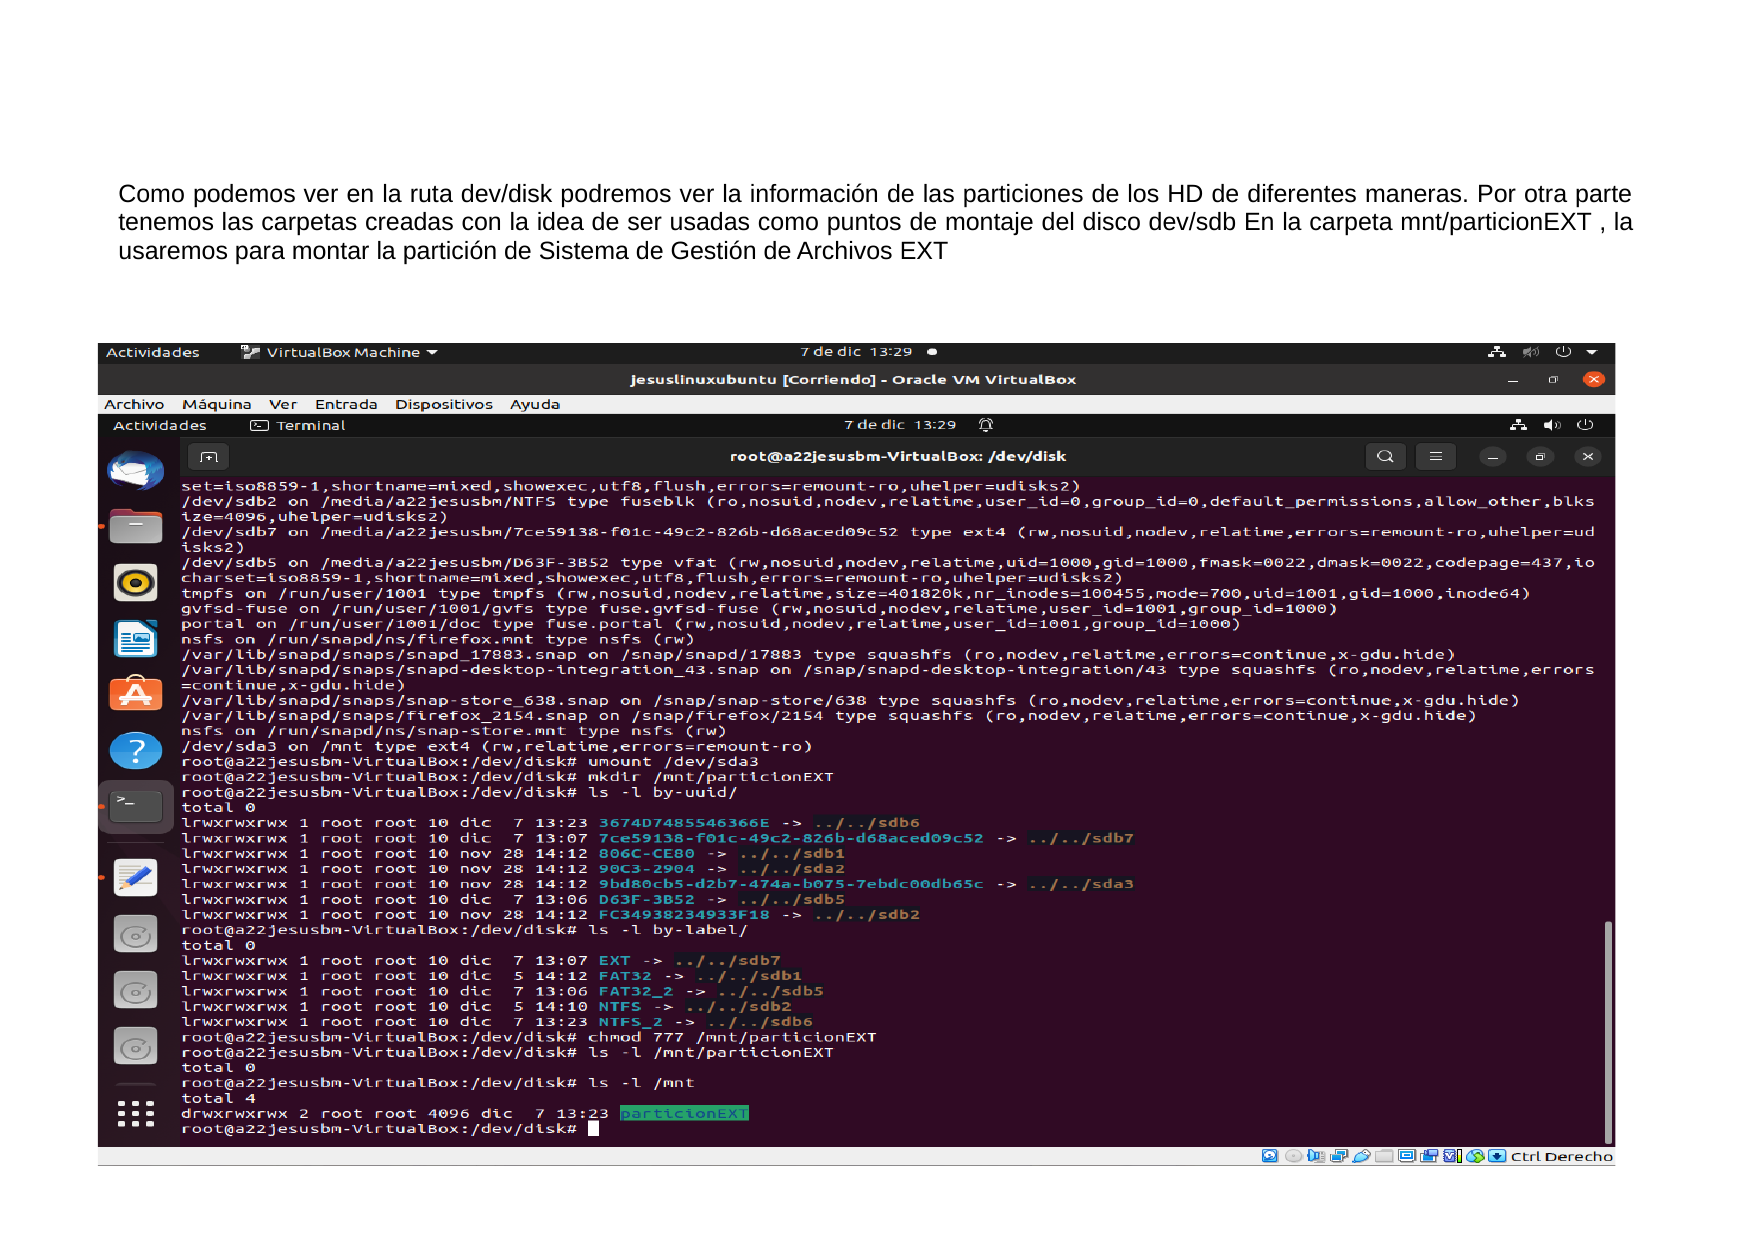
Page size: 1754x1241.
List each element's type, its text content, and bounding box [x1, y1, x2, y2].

picture [97, 343, 1616, 1166]
text Como podemos ver en la ruta dev/disk podremos ver la información de las particiones de los HD de diferentes maneras. Por otra parte tenemos las carpetas creadas con la idea de ser usadas como puntos de montaje del disco dev/sdb En la carpeta mnt/particionEXT , la usaremos para montar la partición de Sistema de Gestión de Archivos EXT [118, 178, 1636, 265]
